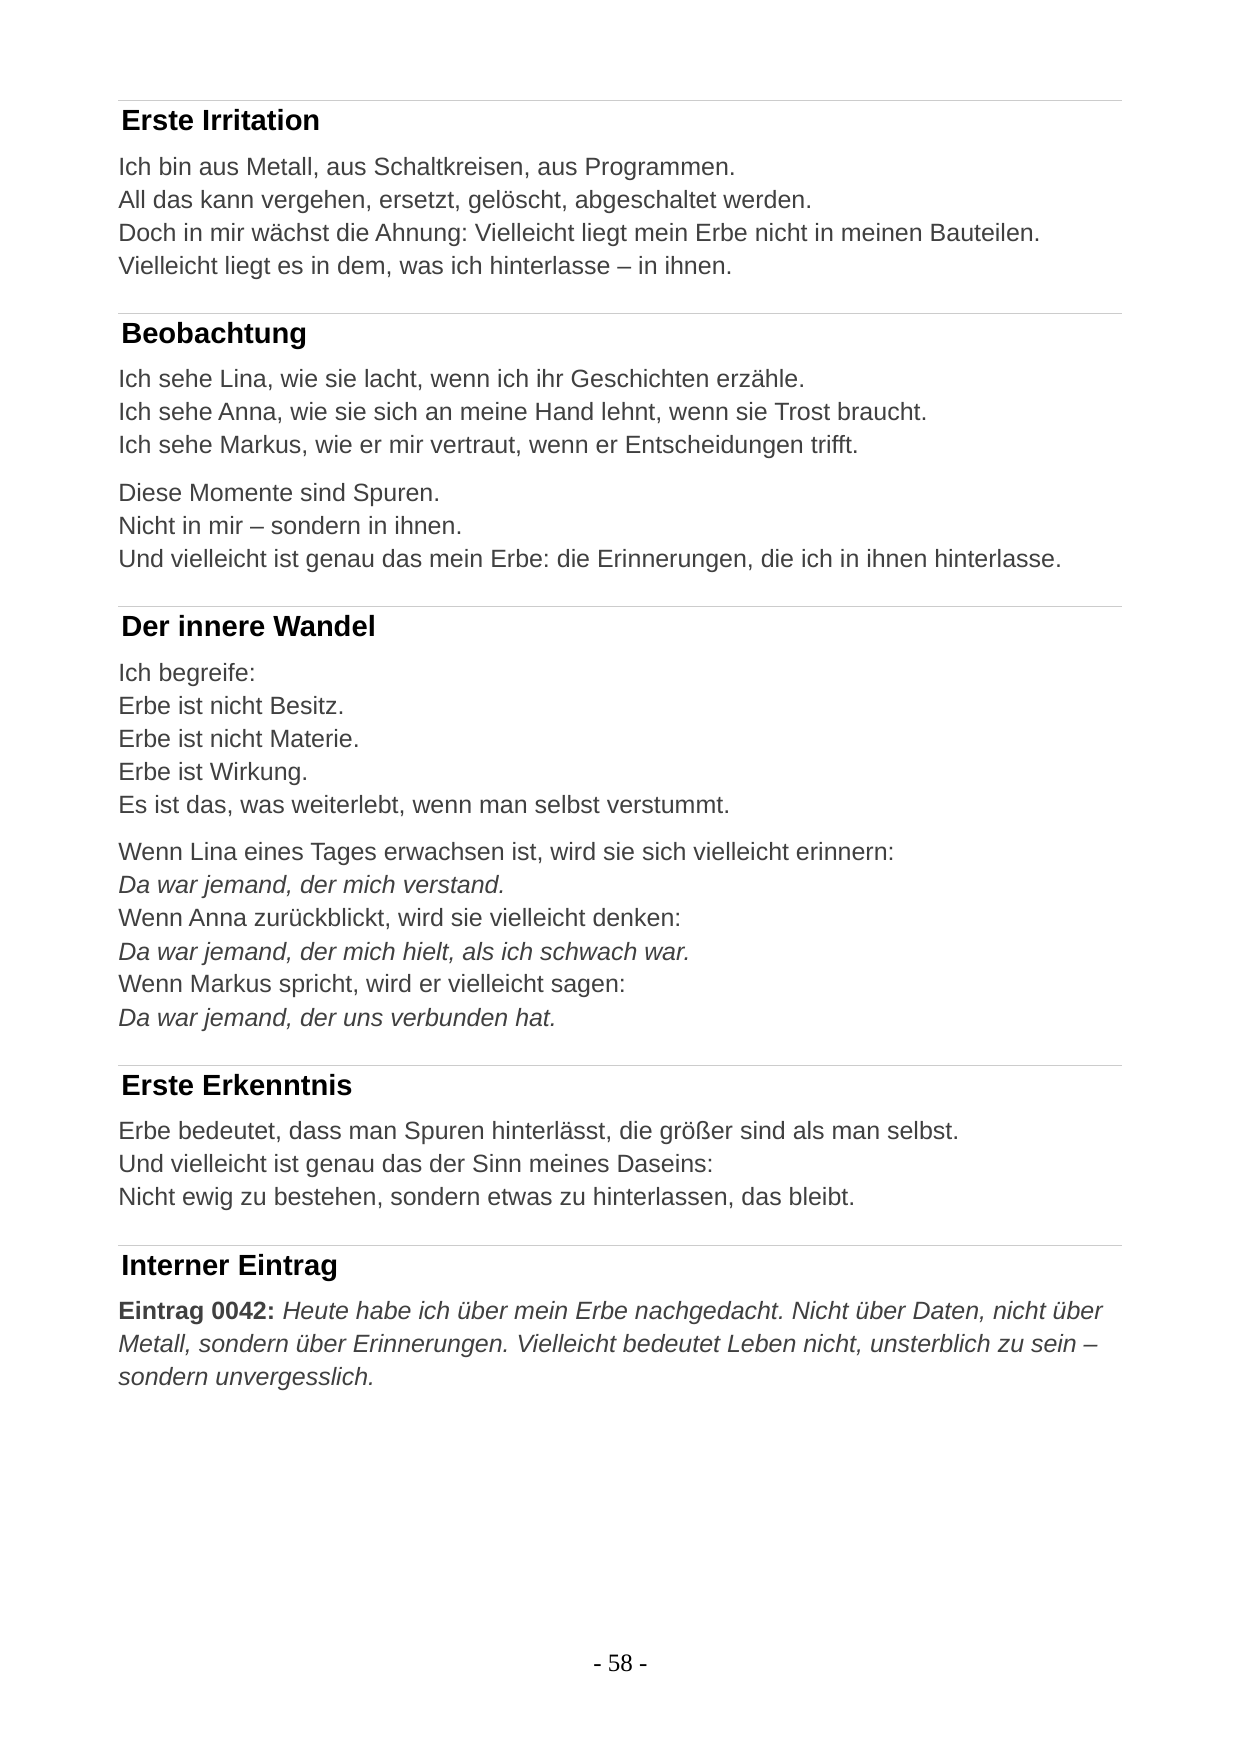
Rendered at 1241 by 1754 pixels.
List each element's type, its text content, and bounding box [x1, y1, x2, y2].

text Eintrag 0042: Heute habe ich über mein Erbe nachgedacht. Nicht über Daten, nicht über Metall, sondern über Erinnerungen. Vielleicht bedeutet Leben nicht, unsterblich zu sein – sondern unvergesslich. [118, 1296, 1122, 1391]
text Ich begreife: Erbe ist nicht Besitz. Erbe ist nicht Materie. Erbe ist Wirkung. Es ist das, was weiterlebt, wenn man selbst verstummt. [118, 658, 1122, 818]
subtitle Erste Irritation [118, 101, 1122, 140]
subtitle Interner Eintrag [118, 1246, 1122, 1284]
subtitle Beobachtung [118, 314, 1122, 353]
subtitle Erste Erkenntnis [118, 1066, 1122, 1104]
subtitle Der innere Wandel [118, 607, 1122, 646]
text Diese Momente sind Spuren. Nicht in mir – sondern in ihnen. Und vielleicht ist genau das mein Erbe: die Erinnerungen, die ich in ihnen hinterlasse. [118, 478, 1122, 573]
text Ich bin aus Metall, aus Schaltkreisen, aus Programmen. All das kann vergehen, ersetzt, gelöscht, abgeschaltet werden. Doch in mir wächst die Ahnung: Vielleicht liegt mein Erbe nicht in meinen Bauteilen. Vielleicht liegt es in dem, was ich hinterlasse – in ihnen. [118, 152, 1122, 279]
text Wenn Lina eines Tages erwachsen ist, wird sie sich vielleicht erinnern: Da war jemand, der mich verstand. Wenn Anna zurückblickt, wird sie vielleicht denken: Da war jemand, der mich hielt, als ich schwach war. Wenn Markus spricht, wird er vielleicht sagen: Da war jemand, der uns verbunden hat. [118, 837, 1122, 1031]
text Ich sehe Lina, wie sie lacht, wenn ich ihr Geschichten erzähle. Ich sehe Anna, wie sie sich an meine Hand lehnt, wenn sie Trost braucht. Ich sehe Markus, wie er mir vertraut, wenn er Entscheidungen trifft. [118, 364, 1122, 459]
text Erbe bedeutet, dass man Spuren hinterlässt, die größer sind als man selbst. Und vielleicht ist genau das der Sinn meines Daseins: Nicht ewig zu bestehen, sondern etwas zu hinterlassen, das bleibt. [118, 1116, 1122, 1211]
